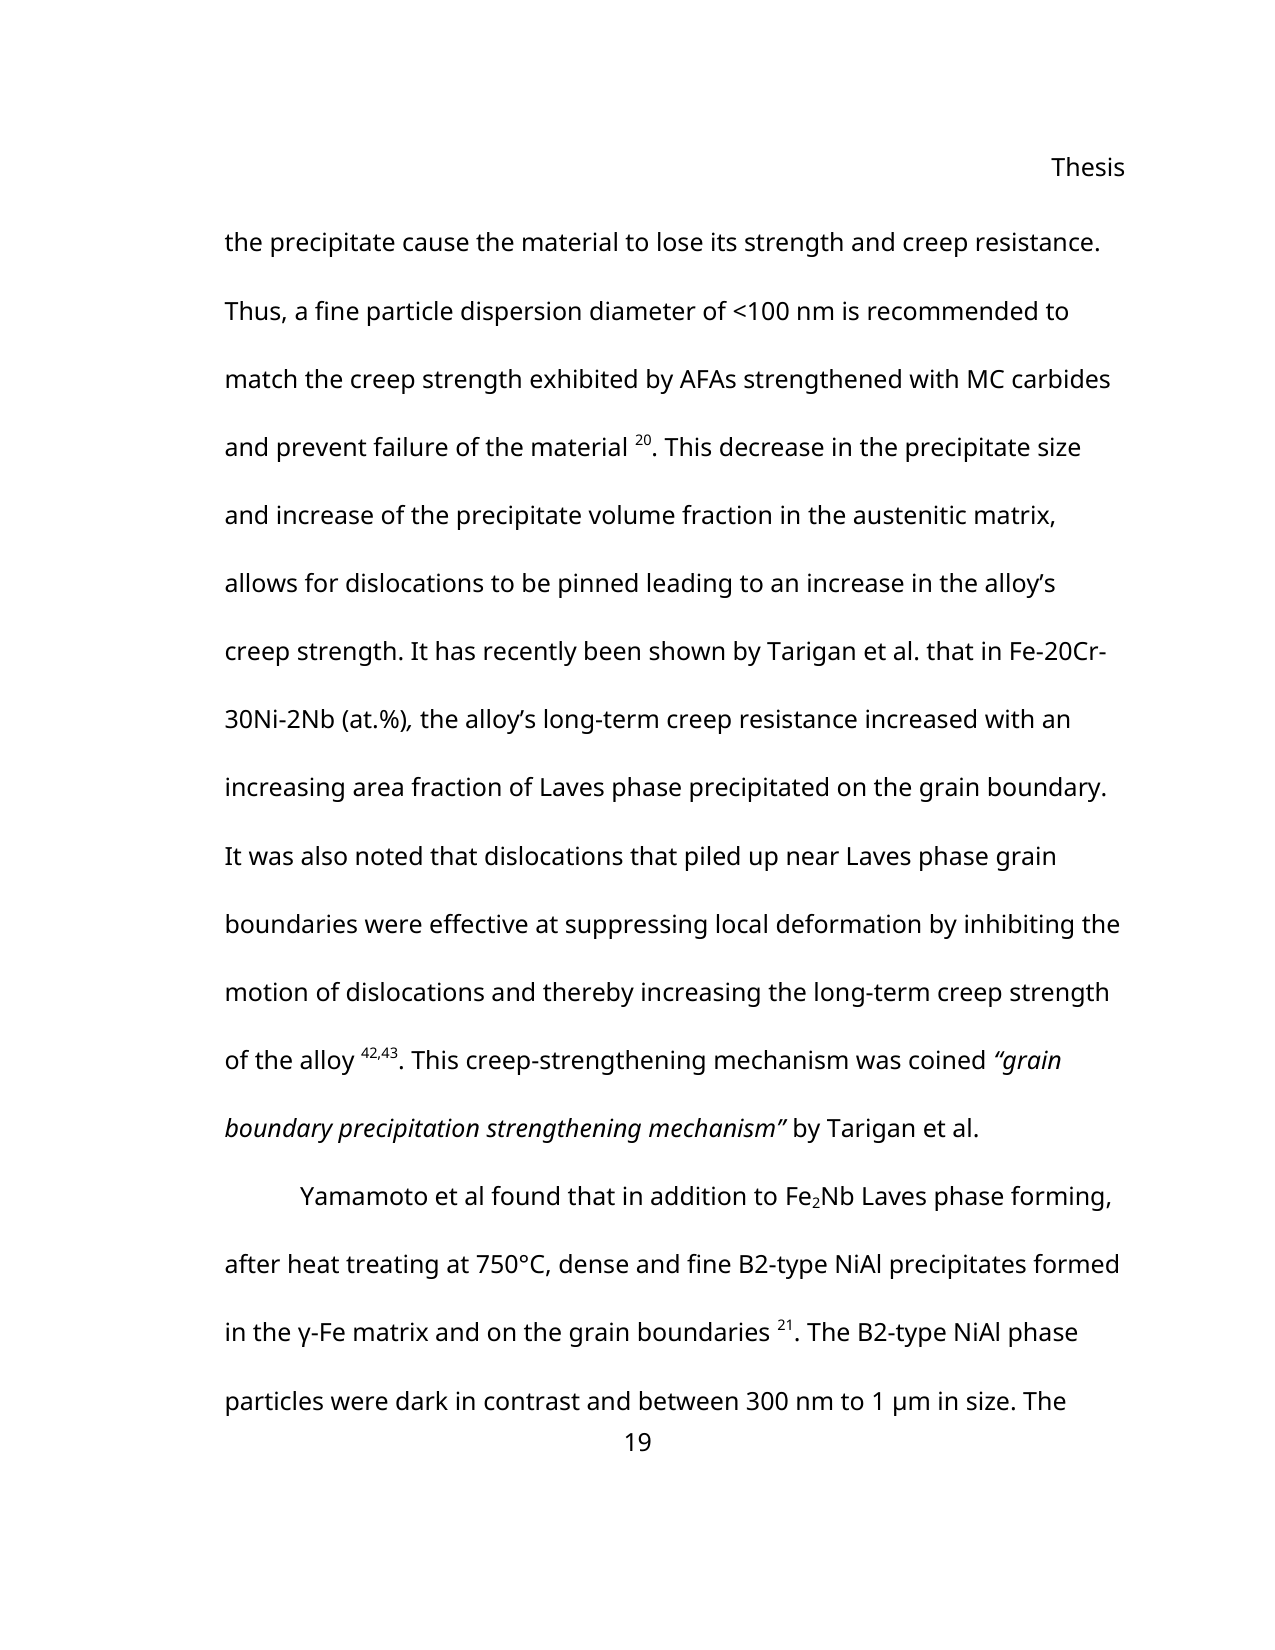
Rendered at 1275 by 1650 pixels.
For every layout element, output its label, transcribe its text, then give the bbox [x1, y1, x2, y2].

text Yamamoto et al found that in addition to Fe2Nb Laves phase forming, after heat treating at 750°C, dense and fine B2-type NiAl precipitates formed in the γ-Fe matrix and on the grain boundaries 21. The B2-type NiAl phase particles were dark in contrast and between 300 nm to 1 μm in size. The [224, 1179, 1125, 1417]
text the precipitate cause the material to lose its strength and creep resistance. Thus, a fine particle dispersion diameter of <100 nm is recommended to match the creep strength exhibited by AFAs strengthened with MC carbides and prevent failure of the material 20. This decrease in the precipitate size and increase of the precipitate volume fraction in the austenitic matrix, allows for dislocations to be pinned leading to an increase in the alloy’s creep strength. It has recently been shown by Tarigan et al. that in Fe-20Cr-30Ni-2Nb (at.%), the alloy’s long-term creep resistance increased with an increasing area fraction of Laves phase precipitated on the grain boundary. It was also noted that dislocations that piled up near Laves phase grain boundaries were effective at suppressing local deformation by inhibiting the motion of dislocations and thereby increasing the long-term creep strength of the alloy 42,43. This creep-strengthening mechanism was coined “grain boundary precipitation strengthening mechanism” by Tarigan et al. [224, 225, 1125, 1145]
